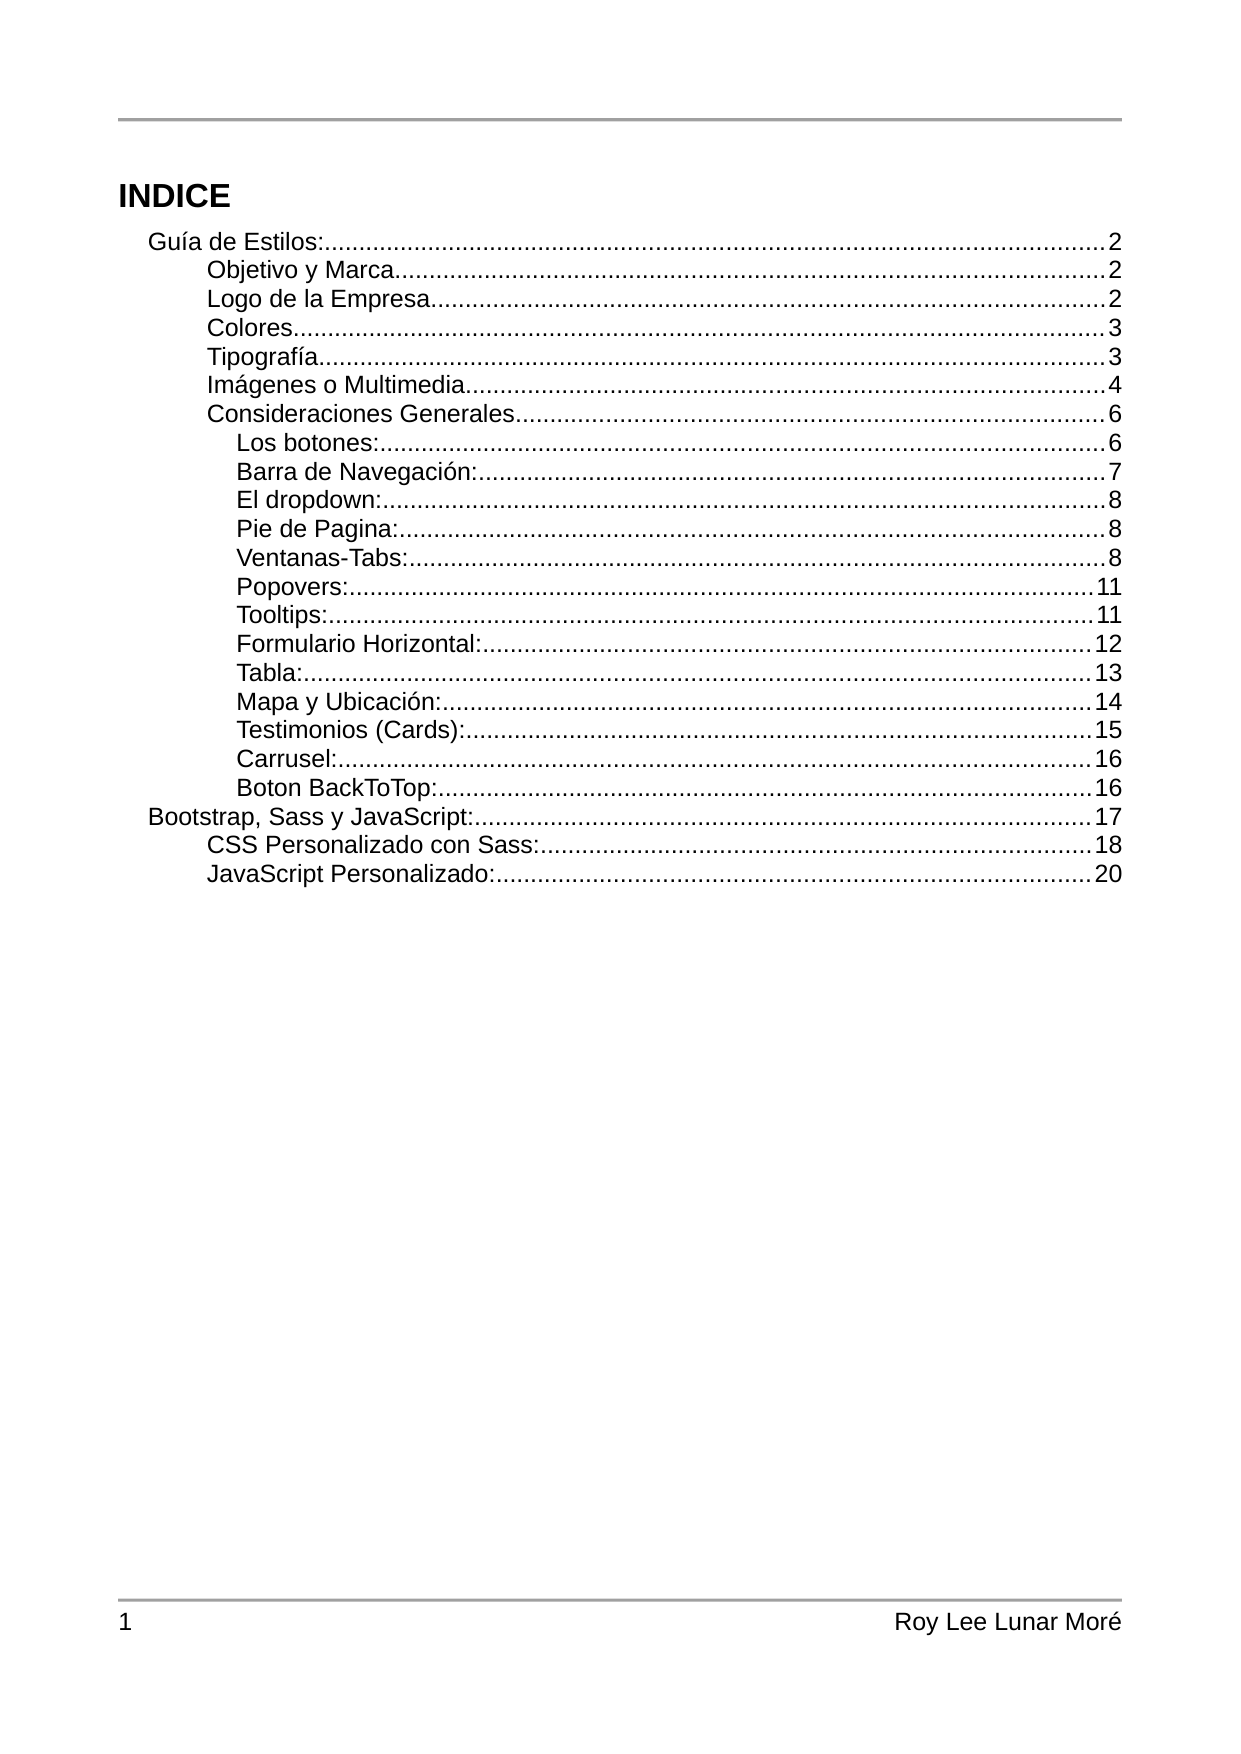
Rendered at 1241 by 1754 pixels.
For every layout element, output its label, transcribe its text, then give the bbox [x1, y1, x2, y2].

text Logo de la Empresa 2 [207, 284, 1122, 313]
text Formulario Horizontal: 12 [236, 629, 1122, 658]
text Colores 3 [207, 313, 1122, 342]
text Testimonios (Cards): 15 [236, 716, 1122, 744]
text Boton BackToTop: 16 [236, 773, 1122, 802]
text JavaScript Personalizado: 20 [207, 859, 1122, 888]
text Imágenes o Multimedia 4 [207, 371, 1122, 399]
text Objetivo y Marca 2 [207, 256, 1122, 284]
text Barra de Navegación: 7 [236, 457, 1122, 486]
text Los botones: 6 [236, 428, 1122, 457]
subtitle INDICE [118, 176, 1122, 214]
text El dropdown: 8 [236, 486, 1122, 514]
text Guía de Estilos: 2 [148, 227, 1122, 256]
text Carrusel: 16 [236, 744, 1122, 773]
text Mapa y Ubicación: 14 [236, 687, 1122, 716]
text Consideraciones Generales 6 [207, 399, 1122, 428]
text Popovers: 11 [236, 572, 1122, 601]
text Tabla: 13 [236, 658, 1122, 687]
text Bootstrap, Sass y JavaScript: 17 [148, 802, 1122, 831]
text Pie de Pagina: 8 [236, 514, 1122, 543]
text Tipografía 3 [207, 342, 1122, 371]
text CSS Personalizado con Sass: 18 [207, 831, 1122, 859]
text Ventanas-Tabs: 8 [236, 543, 1122, 572]
text Tooltips: 11 [236, 601, 1122, 629]
